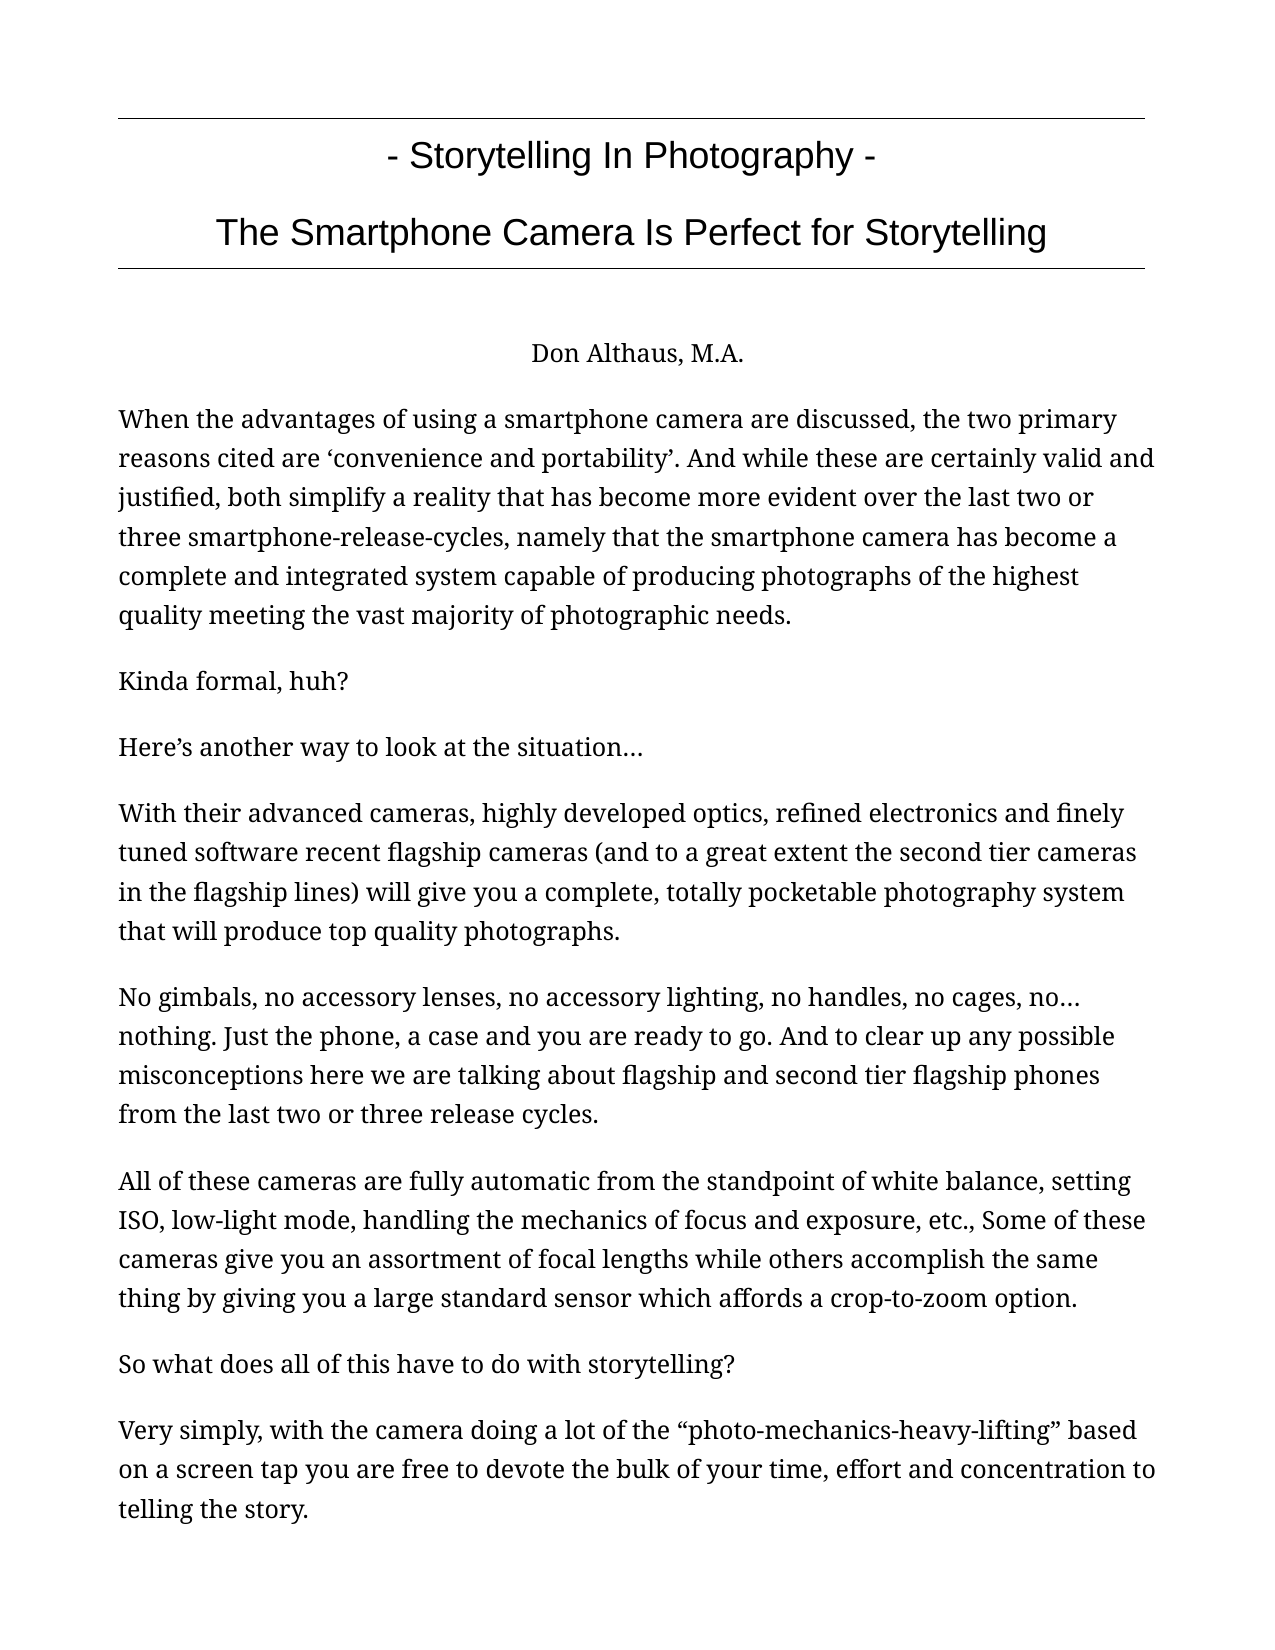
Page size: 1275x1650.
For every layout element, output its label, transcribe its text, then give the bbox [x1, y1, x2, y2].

text Don Althaus, M.A. [118, 336, 1157, 369]
text So what does all of this have to do with storytelling? [118, 1347, 1157, 1381]
text Very simply, with the camera doing a lot of the “photo-mechanics-heavy-lifting” based on a screen tap you are free to devote the bulk of your time, effort and concentration to telling the story. [118, 1413, 1157, 1525]
text Kinda formal, huh? [118, 664, 1157, 698]
text All of these cameras are fully automatic from the standpoint of white balance, setting ISO, low-light mode, handling the mechanics of focus and exposure, etc., Some of these cameras give you an assortment of focal lengths while others accomplish the same thing by giving you a large standard sensor which affords a crop-to-zoom option. [118, 1163, 1157, 1315]
text When the advantages of using a smartphone camera are discussed, the two primary reasons cited are ‘convenience and portability’. And while these are certainly valid and justified, both simplify a reality that has become more evident over the last two or three smartphone-release-cycles, namely that the smartphone camera has become a complete and integrated system capable of producing photographs of the highest quality meeting the vast majority of photographic needs. [118, 402, 1157, 632]
subtitle The Smartphone Camera Is Perfect for Storytelling [118, 195, 1145, 268]
subtitle - Storytelling In Photography - [118, 119, 1145, 176]
text No gimbals, no accessory lenses, no accessory lighting, no handles, no cages, no… nothing. Just the phone, a case and you are ready to go. And to clear up any possible misconceptions here we are talking about flagship and second tier flagship phones from the last two or three release cycles. [118, 979, 1157, 1131]
text With their advanced cameras, highly developed optics, refined electronics and finely tuned software recent flagship cameras (and to a great extent the second tier cameras in the flagship lines) will give you a complete, totally pocketable photography system that will produce top quality photographs. [118, 796, 1157, 947]
text Here’s another way to look at the situation… [118, 730, 1157, 764]
